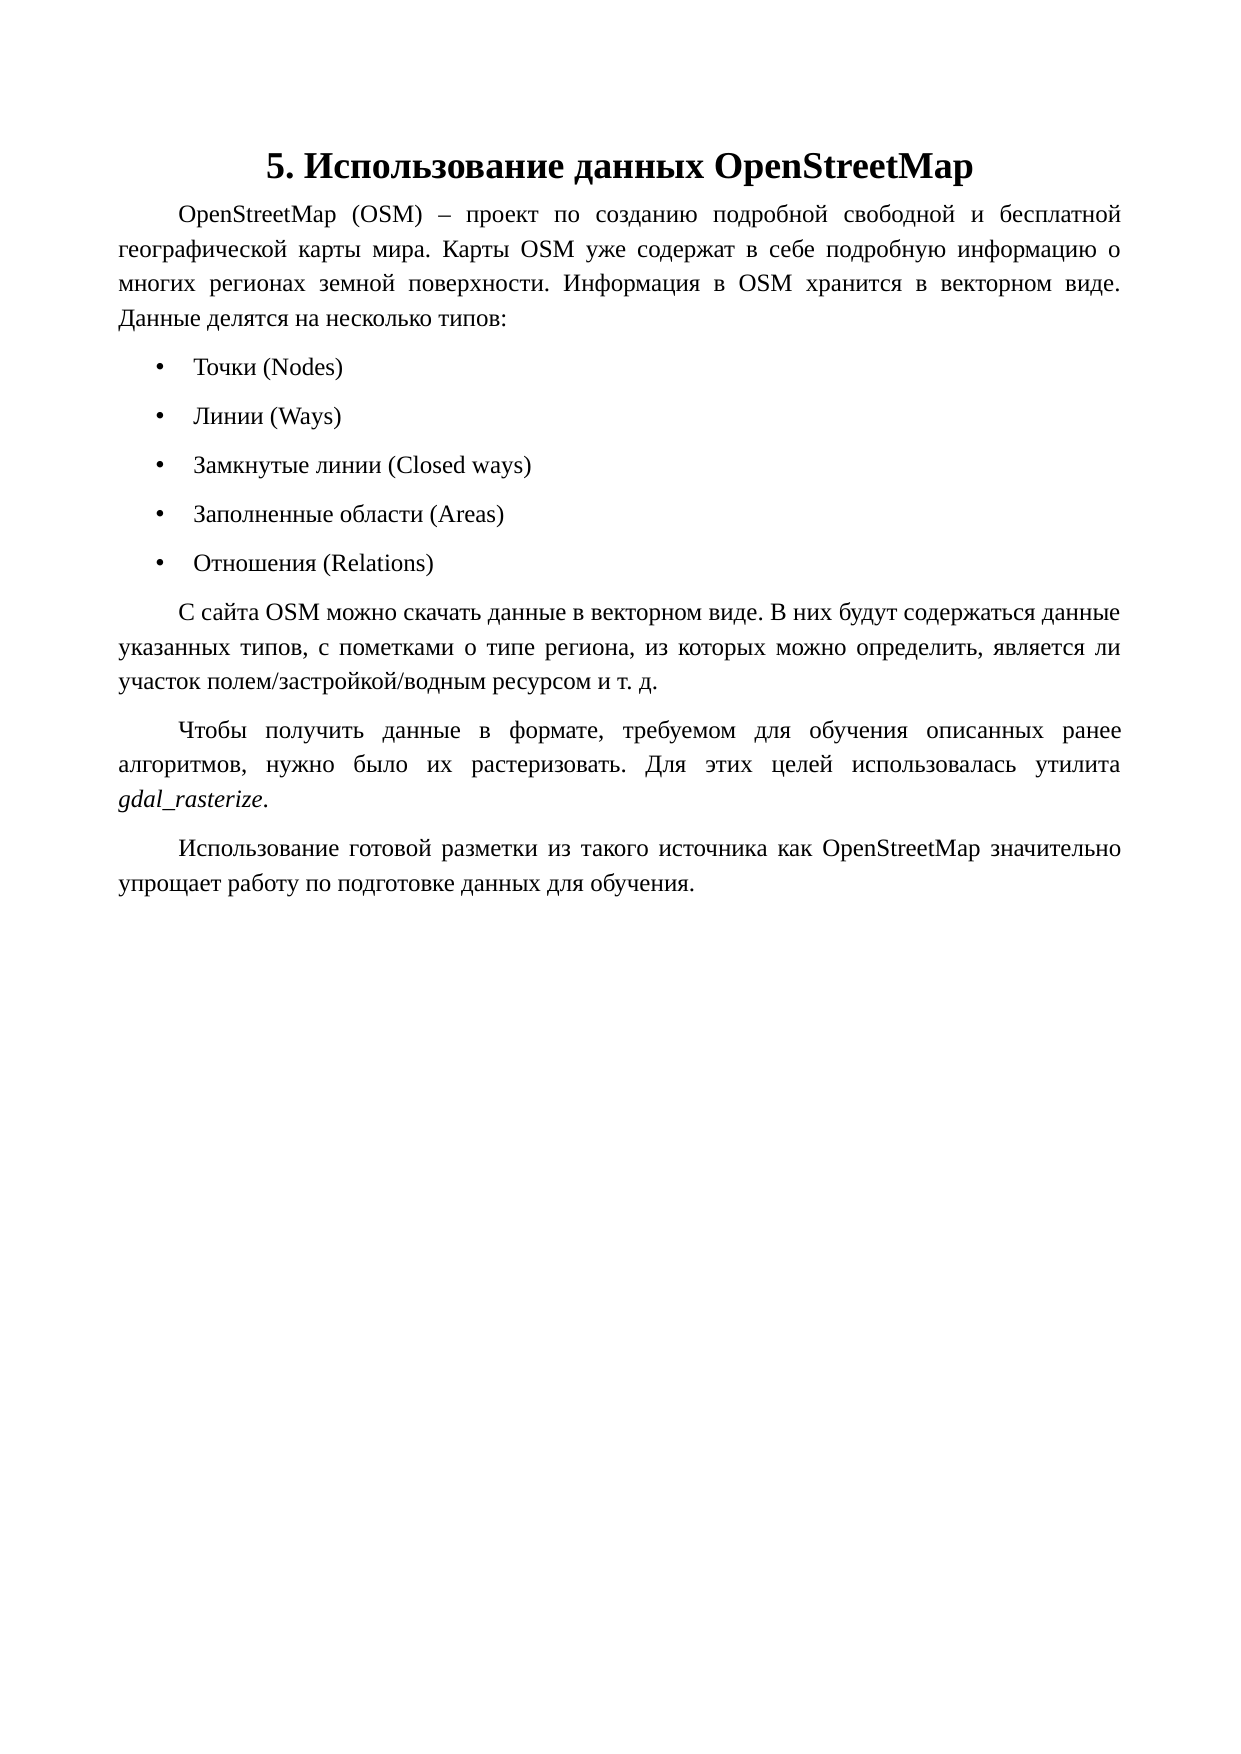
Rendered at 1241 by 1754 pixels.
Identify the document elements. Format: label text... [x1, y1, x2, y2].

list Заполненные области (Areas) [156, 499, 1122, 528]
list Замкнутые линии (Closed ways) [156, 450, 1122, 479]
text Чтобы получить данные в формате, требуемом для обучения описанных ранее алгоритмов, нужно было их растеризовать. Для этих целей использовалась утилита gdal_rasterize. [118, 715, 1122, 813]
text С сайта OSM можно скачать данные в векторном виде. В них будут содержаться данные указанных типов, с пометками о типе региона, из которых можно определить, является ли участок полем/застройкой/водным ресурсом и т. д. [118, 597, 1122, 695]
text OpenStreetMap (OSM) – проект по созданию подробной свободной и бесплатной географической карты мира. Карты OSM уже содержат в себе подробную информацию о многих регионах земной поверхности. Информация в OSM хранится в векторном виде. Данные делятся на несколько типов: [118, 199, 1122, 331]
list Линии (Ways) [156, 401, 1122, 429]
text Использование готовой разметки из такого источника как OpenStreetMap значительно упрощает работу по подготовке данных для обучения. [118, 833, 1122, 896]
list Отношения (Relations) [156, 548, 1122, 577]
subtitle 5. Использование данных OpenStreetMap [118, 143, 1122, 187]
list Точки (Nodes) [156, 352, 1122, 381]
